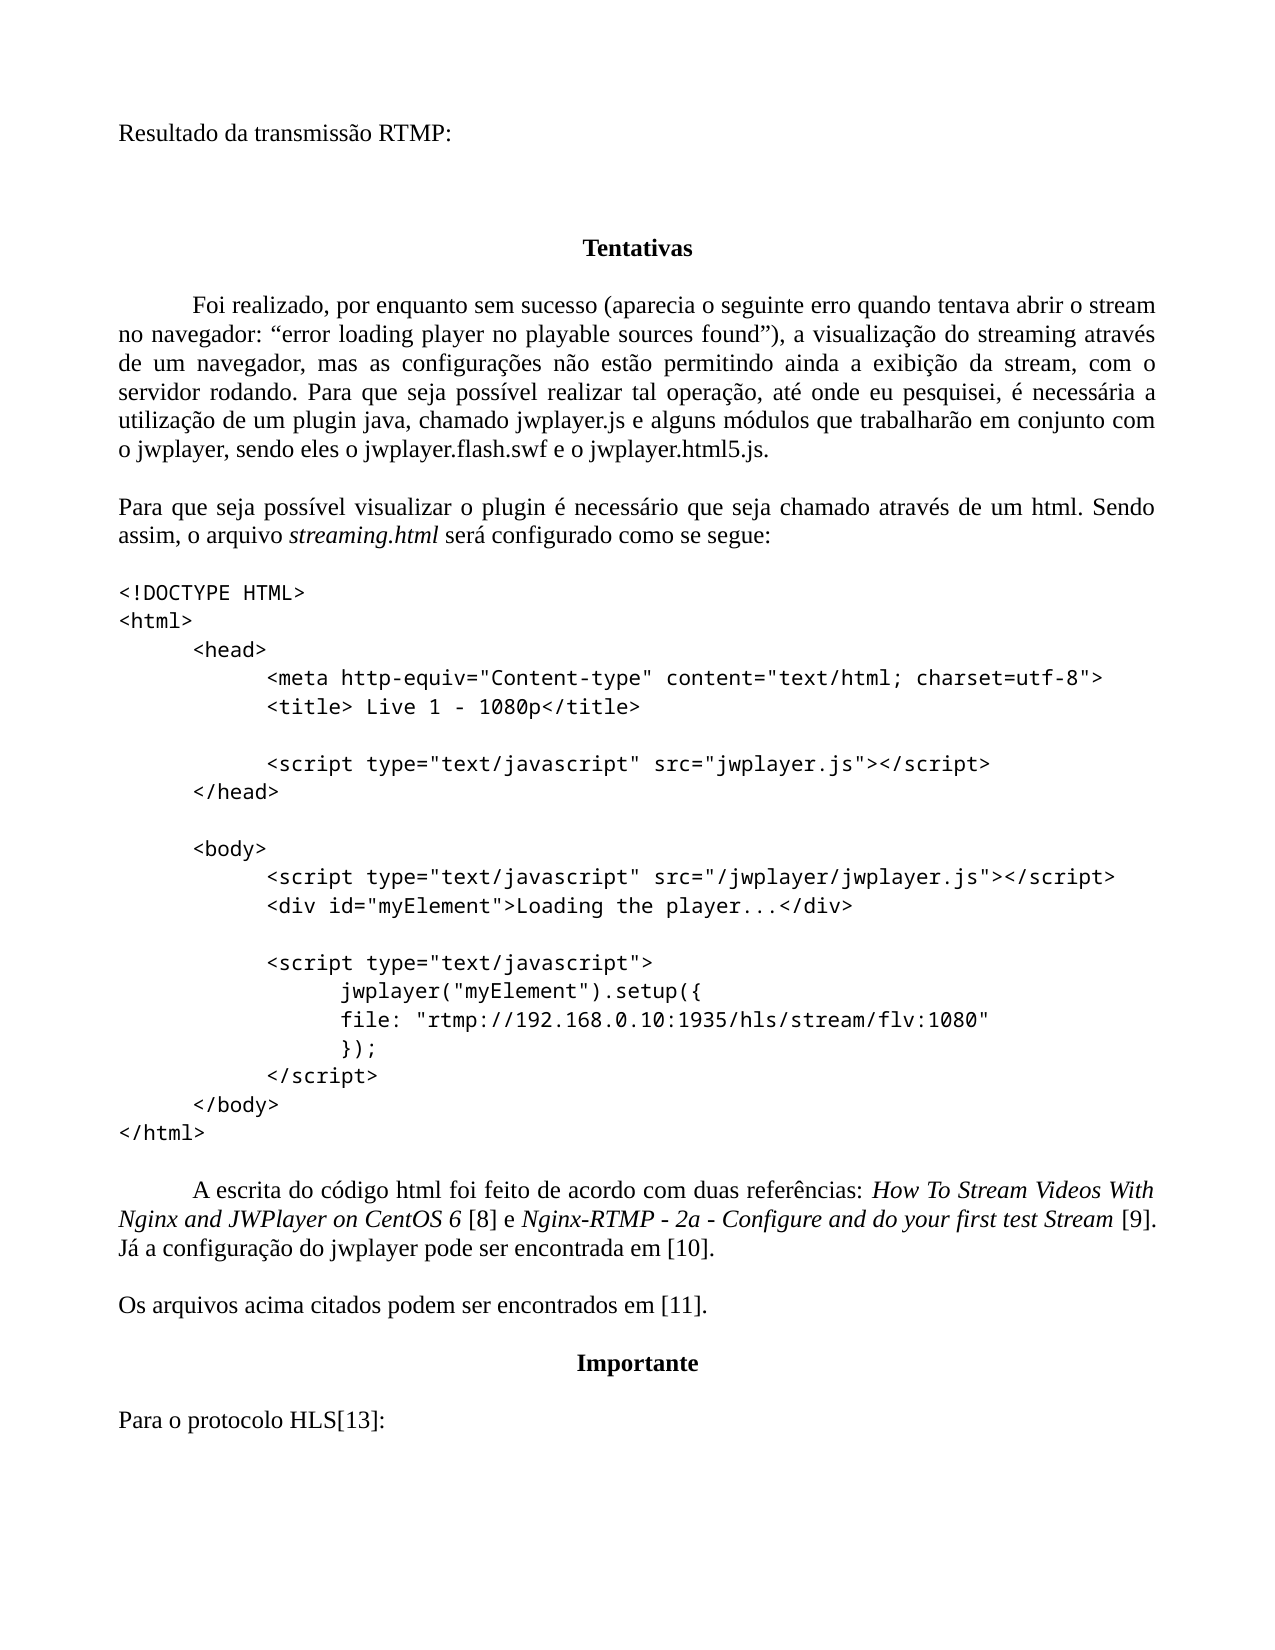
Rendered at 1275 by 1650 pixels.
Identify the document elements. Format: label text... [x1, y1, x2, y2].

text Para o protocolo HLS[13]: [118, 1406, 1157, 1434]
text <!DOCTYPE HTML> [118, 578, 1157, 607]
text <meta http-equiv="Content-type" content="text/html; charset=utf-8"> [118, 663, 1157, 692]
text <html> [118, 607, 1157, 635]
text </script> [118, 1062, 1157, 1090]
text Para que seja possível visualizar o plugin é necessário que seja chamado através de um html. Sendo assim, o arquivo streaming.html será configurado como se segue: [118, 492, 1157, 549]
text <div id="myElement">Loading the player...</div> [118, 891, 1157, 919]
text Importante [118, 1348, 1157, 1377]
text <title> Live 1 - 1080p</title> [118, 692, 1157, 720]
text A escrita do código html foi feito de acordo com duas referências: How To Stream Videos With Nginx and JWPlayer on CentOS 6 [8] e Nginx-RTMP - 2a - Configure and do your first test Stream [9]. Já a configuração do jwplayer pode ser encontrada em [10]. [118, 1176, 1157, 1262]
text </body> [118, 1090, 1157, 1118]
text </head> [118, 777, 1157, 806]
text <script type="text/javascript" src="/jwplayer/jwplayer.js"></script> [118, 862, 1157, 891]
text <body> [118, 834, 1157, 862]
text Resultado da transmissão RTMP: [118, 118, 1157, 147]
text <head> [118, 635, 1157, 663]
text }); [118, 1033, 1157, 1062]
text jwplayer("myElement").setup({ [118, 976, 1157, 1005]
text <script type="text/javascript" src="jwplayer.js"></script> [118, 749, 1157, 777]
text <script type="text/javascript"> [118, 948, 1157, 976]
text file: "rtmp://192.168.0.10:1935/hls/stream/flv:1080" [118, 1005, 1157, 1033]
text Os arquivos acima citados podem ser encontrados em [11]. [118, 1291, 1157, 1319]
text Foi realizado, por enquanto sem sucesso (aparecia o seguinte erro quando tentava abrir o stream no navegador: “error loading player no playable sources found”), a visualização do streaming através de um navegador, mas as configurações não estão permitindo ainda a exibição da stream, com o servidor rodando. Para que seja possível realizar tal operação, até onde eu pesquisei, é necessária a utilização de um plugin java, chamado jwplayer.js e alguns módulos que trabalharão em conjunto com o jwplayer, sendo eles o jwplayer.flash.swf e o jwplayer.html5.js. [118, 291, 1157, 463]
text Tentativas [118, 233, 1157, 262]
text </html> [118, 1118, 1157, 1147]
